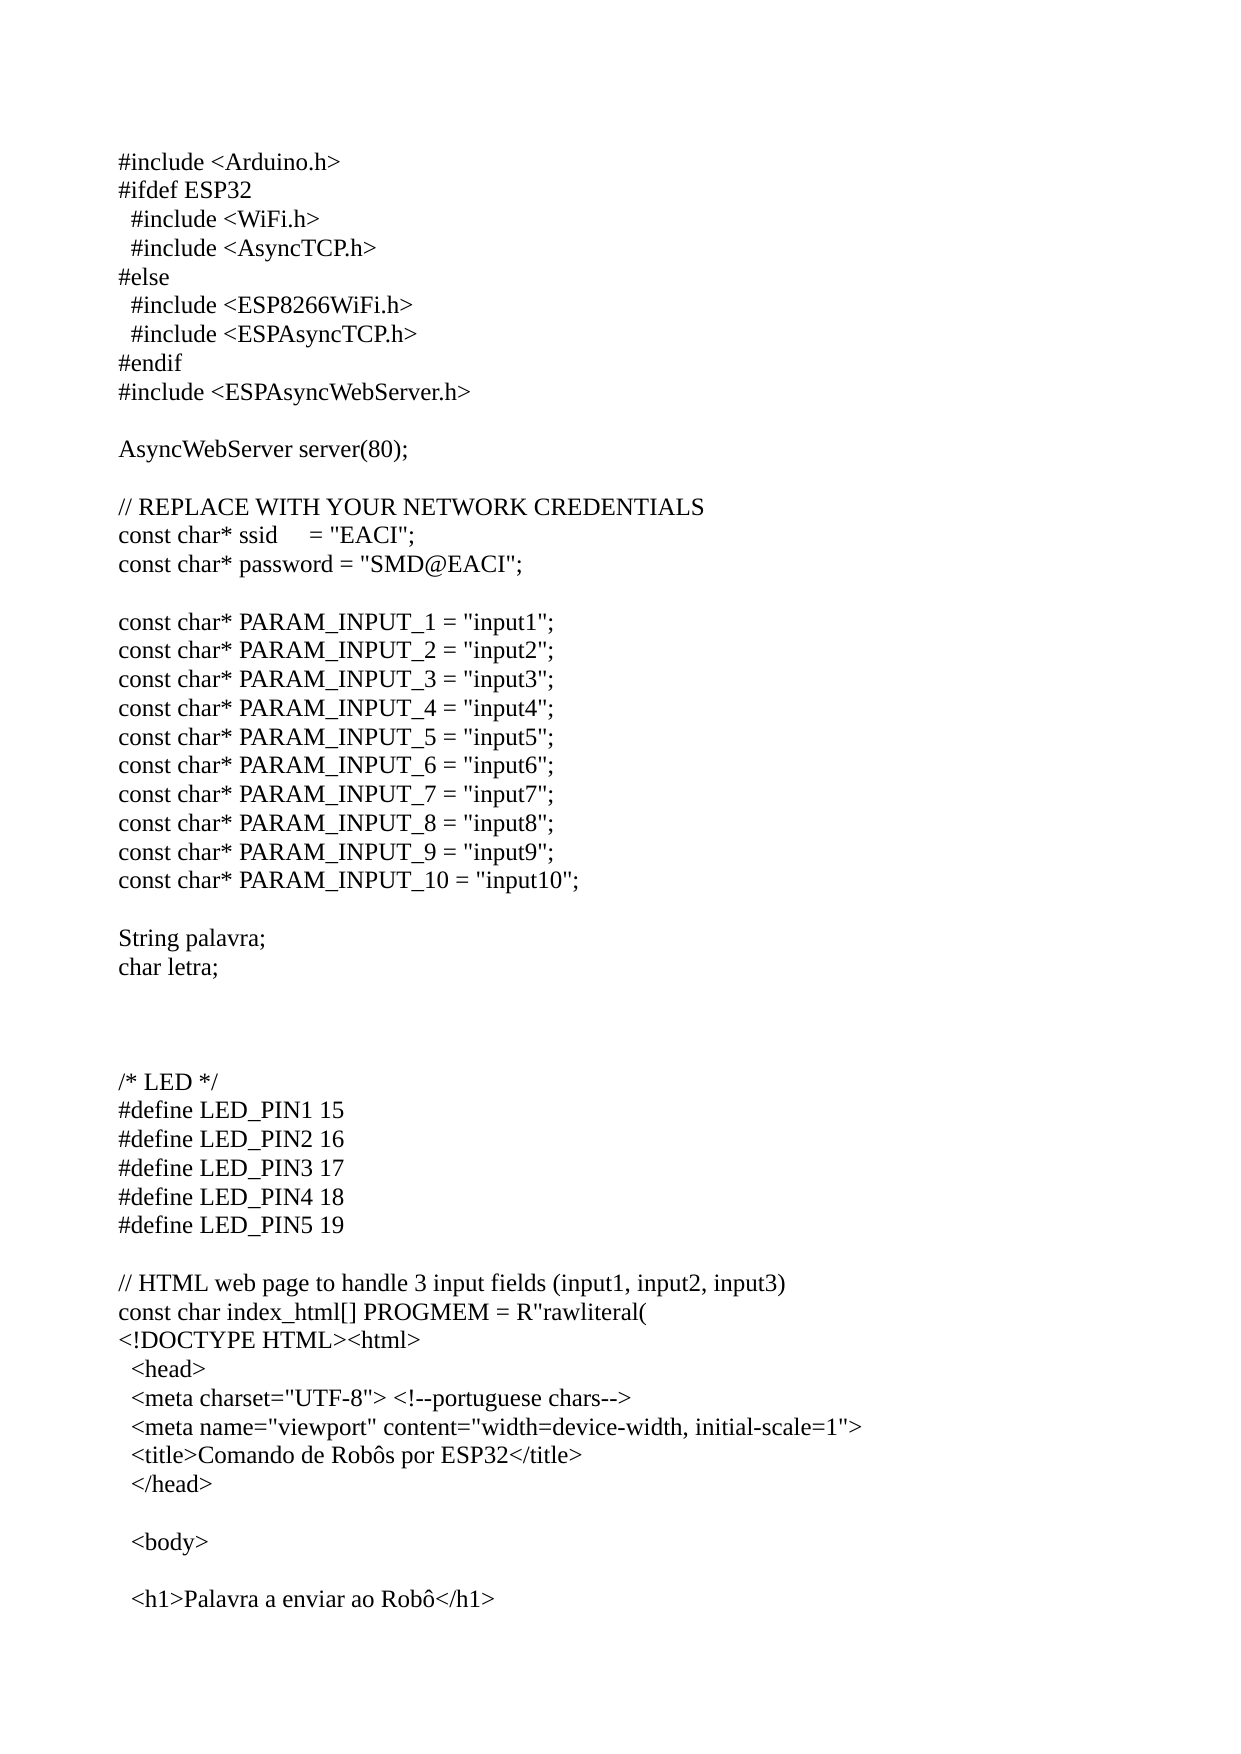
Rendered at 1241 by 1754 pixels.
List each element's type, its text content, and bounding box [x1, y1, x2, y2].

text #include <ESPAsyncWebServer.h> [118, 377, 1122, 406]
text #else [118, 262, 1122, 291]
text <meta charset="UTF-8"> <!--portuguese chars--> [118, 1383, 1122, 1412]
text #define LED_PIN5 19 [118, 1211, 1122, 1239]
text const char* PARAM_INPUT_8 = "input8"; [118, 808, 1122, 837]
text #define LED_PIN2 16 [118, 1124, 1122, 1153]
text #define LED_PIN3 17 [118, 1153, 1122, 1182]
text #endif [118, 348, 1122, 377]
text #include <AsyncTCP.h> [118, 233, 1122, 262]
text <meta name="viewport" content="width=device-width, initial-scale=1"> [118, 1412, 1122, 1441]
text </head> [118, 1469, 1122, 1498]
text AsyncWebServer server(80); [118, 434, 1122, 463]
text const char* PARAM_INPUT_9 = "input9"; [118, 837, 1122, 866]
text const char* password = "SMD@EACI"; [118, 549, 1122, 578]
text char letra; [118, 952, 1122, 981]
text const char* PARAM_INPUT_1 = "input1"; [118, 607, 1122, 636]
text #include <Arduino.h> [118, 147, 1122, 176]
text <title>Comando de Robôs por ESP32</title> [118, 1441, 1122, 1469]
text // REPLACE WITH YOUR NETWORK CREDENTIALS [118, 492, 1122, 521]
text #include <ESPAsyncTCP.h> [118, 319, 1122, 348]
text #include <ESP8266WiFi.h> [118, 291, 1122, 319]
text #ifdef ESP32 [118, 176, 1122, 204]
text const char* PARAM_INPUT_10 = "input10"; [118, 866, 1122, 894]
text /* LED */ [118, 1067, 1122, 1096]
text const char* PARAM_INPUT_5 = "input5"; [118, 722, 1122, 751]
text const char* PARAM_INPUT_4 = "input4"; [118, 693, 1122, 722]
text <body> [118, 1527, 1122, 1556]
text const char* PARAM_INPUT_3 = "input3"; [118, 664, 1122, 693]
text String palavra; [118, 923, 1122, 952]
text <h1>Palavra a enviar ao Robô</h1> [118, 1584, 1122, 1613]
text <head> [118, 1354, 1122, 1383]
text <!DOCTYPE HTML><html> [118, 1326, 1122, 1354]
text #define LED_PIN4 18 [118, 1182, 1122, 1211]
text const char* PARAM_INPUT_6 = "input6"; [118, 751, 1122, 779]
text const char* ssid = "EACI"; [118, 521, 1122, 549]
text #include <WiFi.h> [118, 204, 1122, 233]
text #define LED_PIN1 15 [118, 1096, 1122, 1124]
text // HTML web page to handle 3 input fields (input1, input2, input3) [118, 1268, 1122, 1297]
text const char* PARAM_INPUT_2 = "input2"; [118, 636, 1122, 664]
text const char index_html[] PROGMEM = R"rawliteral( [118, 1297, 1122, 1326]
text const char* PARAM_INPUT_7 = "input7"; [118, 779, 1122, 808]
